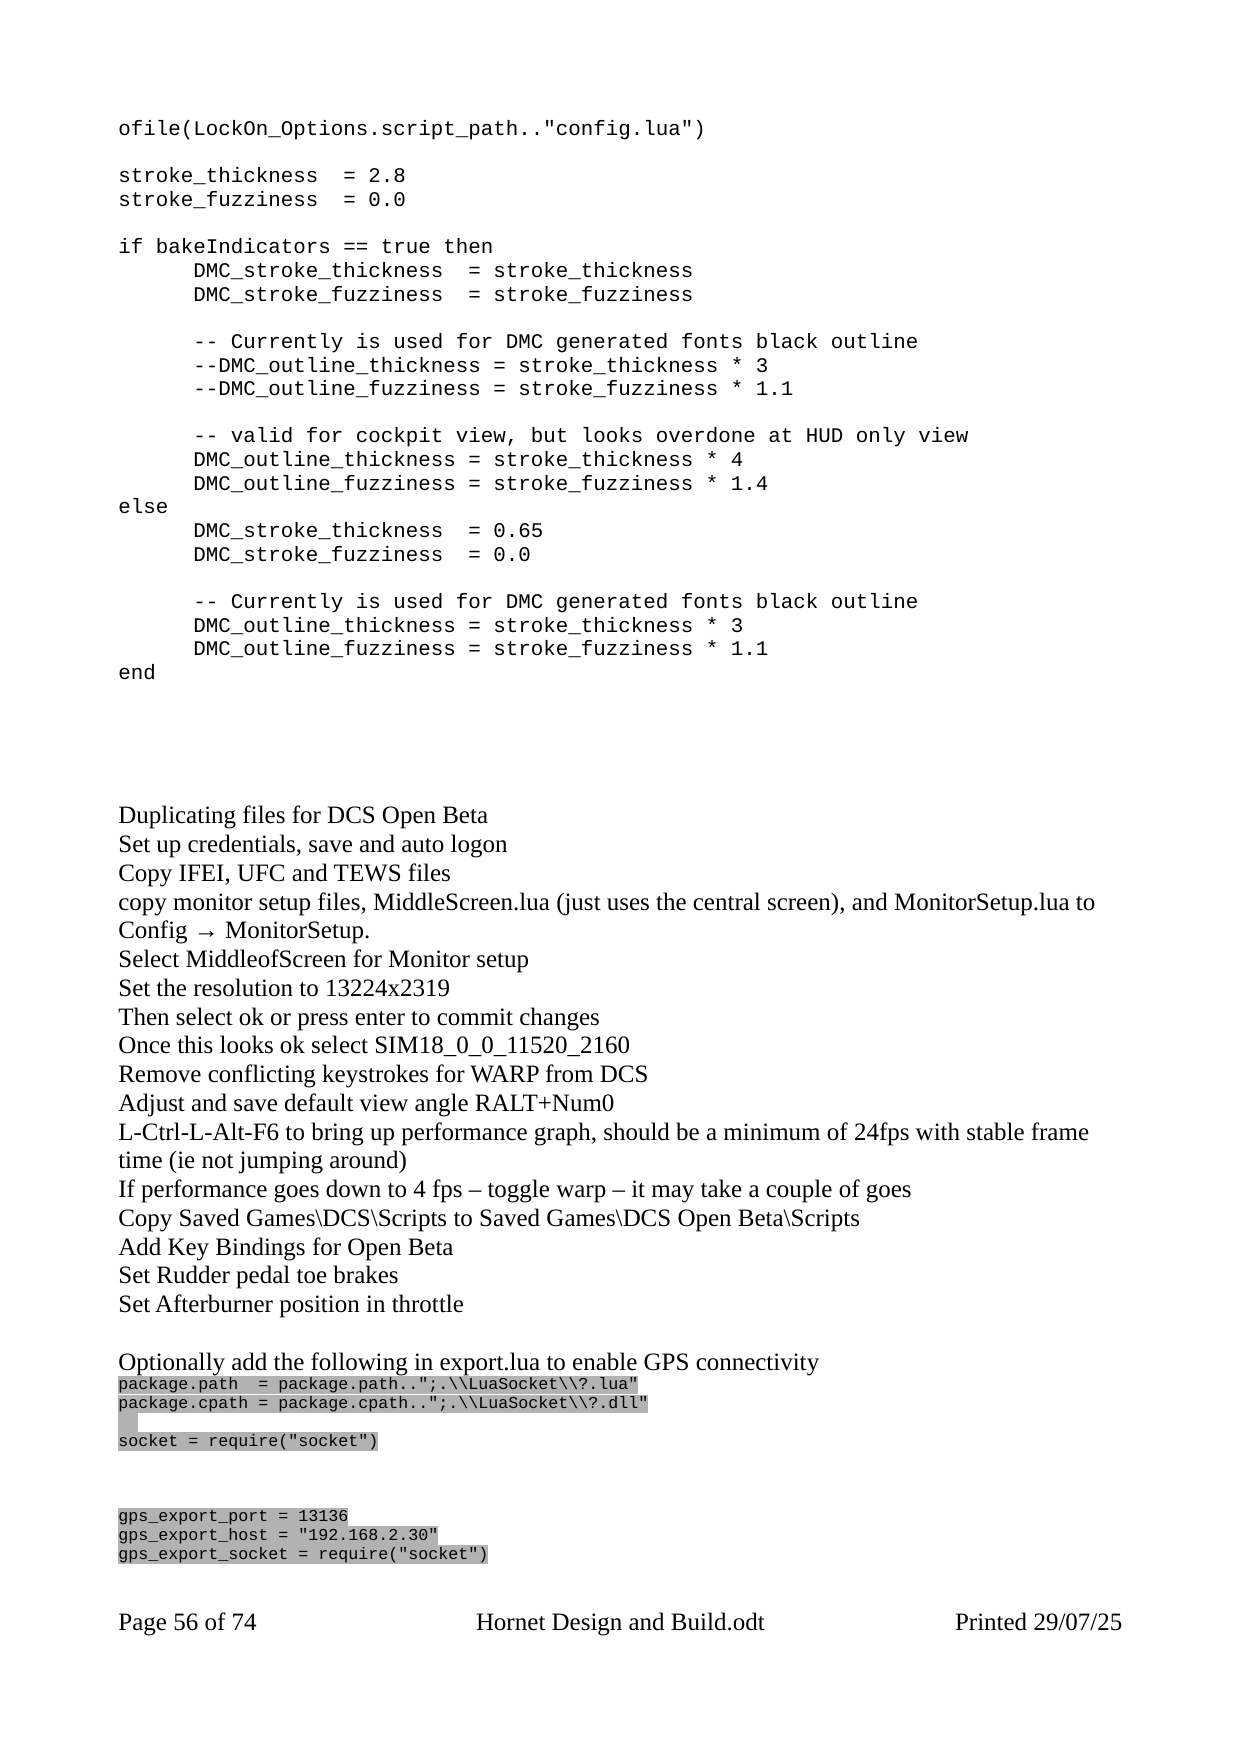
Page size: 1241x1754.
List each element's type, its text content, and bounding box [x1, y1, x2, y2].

text Set up credentials, save and auto logon [118, 829, 1122, 858]
text copy monitor setup files, MiddleScreen.lua (just uses the central screen), and MonitorSetup.lua to Config → MonitorSetup. [118, 887, 1122, 944]
text Remove conflicting keystrokes for WARP from DCS [118, 1059, 1122, 1088]
text Copy IFEI, UFC and TEWS files [118, 858, 1122, 887]
text Set Rudder pedal toe brakes [118, 1261, 1122, 1289]
text DMC_stroke_fuzziness = 0.0 [118, 544, 1122, 567]
text -- Currently is used for DMC generated fonts black outline [118, 331, 1122, 354]
text Optionally add the following in export.lua to enable GPS connectivity [118, 1347, 1122, 1376]
text DMC_stroke_thickness = 0.65 [118, 520, 1122, 544]
text Copy Saved Games\DCS\Scripts to Saved Games\DCS Open Beta\Scripts [118, 1203, 1122, 1232]
text --DMC_outline_thickness = stroke_thickness * 3 [118, 354, 1122, 378]
text DMC_stroke_thickness = stroke_thickness [118, 260, 1122, 284]
text DMC_outline_thickness = stroke_thickness * 3 [118, 615, 1122, 638]
text Add Key Bindings for Open Beta [118, 1232, 1122, 1261]
text gps_export_port = 13136 [118, 1508, 1181, 1526]
text Then select ok or press enter to commit changes [118, 1002, 1122, 1031]
text Duplicating files for DCS Open Beta [118, 801, 1122, 829]
text Set Afterburner position in throttle [118, 1289, 1122, 1318]
text stroke_thickness = 2.8 [118, 165, 1122, 189]
text If performance goes down to 4 fps – toggle warp – it may take a couple of goes [118, 1174, 1122, 1203]
text L-Ctrl-L-Alt-F6 to bring up performance graph, should be a minimum of 24fps with stable frame time (ie not jumping around) [118, 1117, 1122, 1174]
text --DMC_outline_fuzziness = stroke_fuzziness * 1.1 [118, 378, 1122, 402]
text DMC_outline_fuzziness = stroke_fuzziness * 1.4 [118, 473, 1122, 496]
text DMC_stroke_fuzziness = stroke_fuzziness [118, 284, 1122, 307]
text if bakeIndicators == true then [118, 236, 1122, 260]
text ofile(LockOn_Options.script_path.."config.lua") [118, 118, 1122, 142]
text end [118, 662, 1122, 686]
text socket = require("socket") [118, 1432, 1181, 1451]
text package.path = package.path..";.\\LuaSocket\\?.lua" [118, 1376, 1181, 1394]
text gps_export_host = "192.168.2.30" [118, 1526, 1181, 1545]
text DMC_outline_fuzziness = stroke_fuzziness * 1.1 [118, 638, 1122, 662]
text Select MiddleofScreen for Monitor setup [118, 944, 1122, 973]
text Set the resolution to 13224x2319 [118, 973, 1122, 1002]
text DMC_outline_thickness = stroke_thickness * 4 [118, 449, 1122, 473]
text -- valid for cockpit view, but looks overdone at HUD only view [118, 426, 1122, 449]
text -- Currently is used for DMC generated fonts black outline [118, 591, 1122, 615]
text Once this looks ok select SIM18_0_0_11520_2160 [118, 1031, 1122, 1059]
text gps_export_socket = require("socket") [118, 1545, 1181, 1564]
text package.cpath = package.cpath..";.\\LuaSocket\\?.dll" [118, 1394, 1181, 1413]
text else [118, 496, 1122, 520]
text Adjust and save default view angle RALT+Num0 [118, 1088, 1122, 1117]
text stroke_fuzziness = 0.0 [118, 189, 1122, 213]
